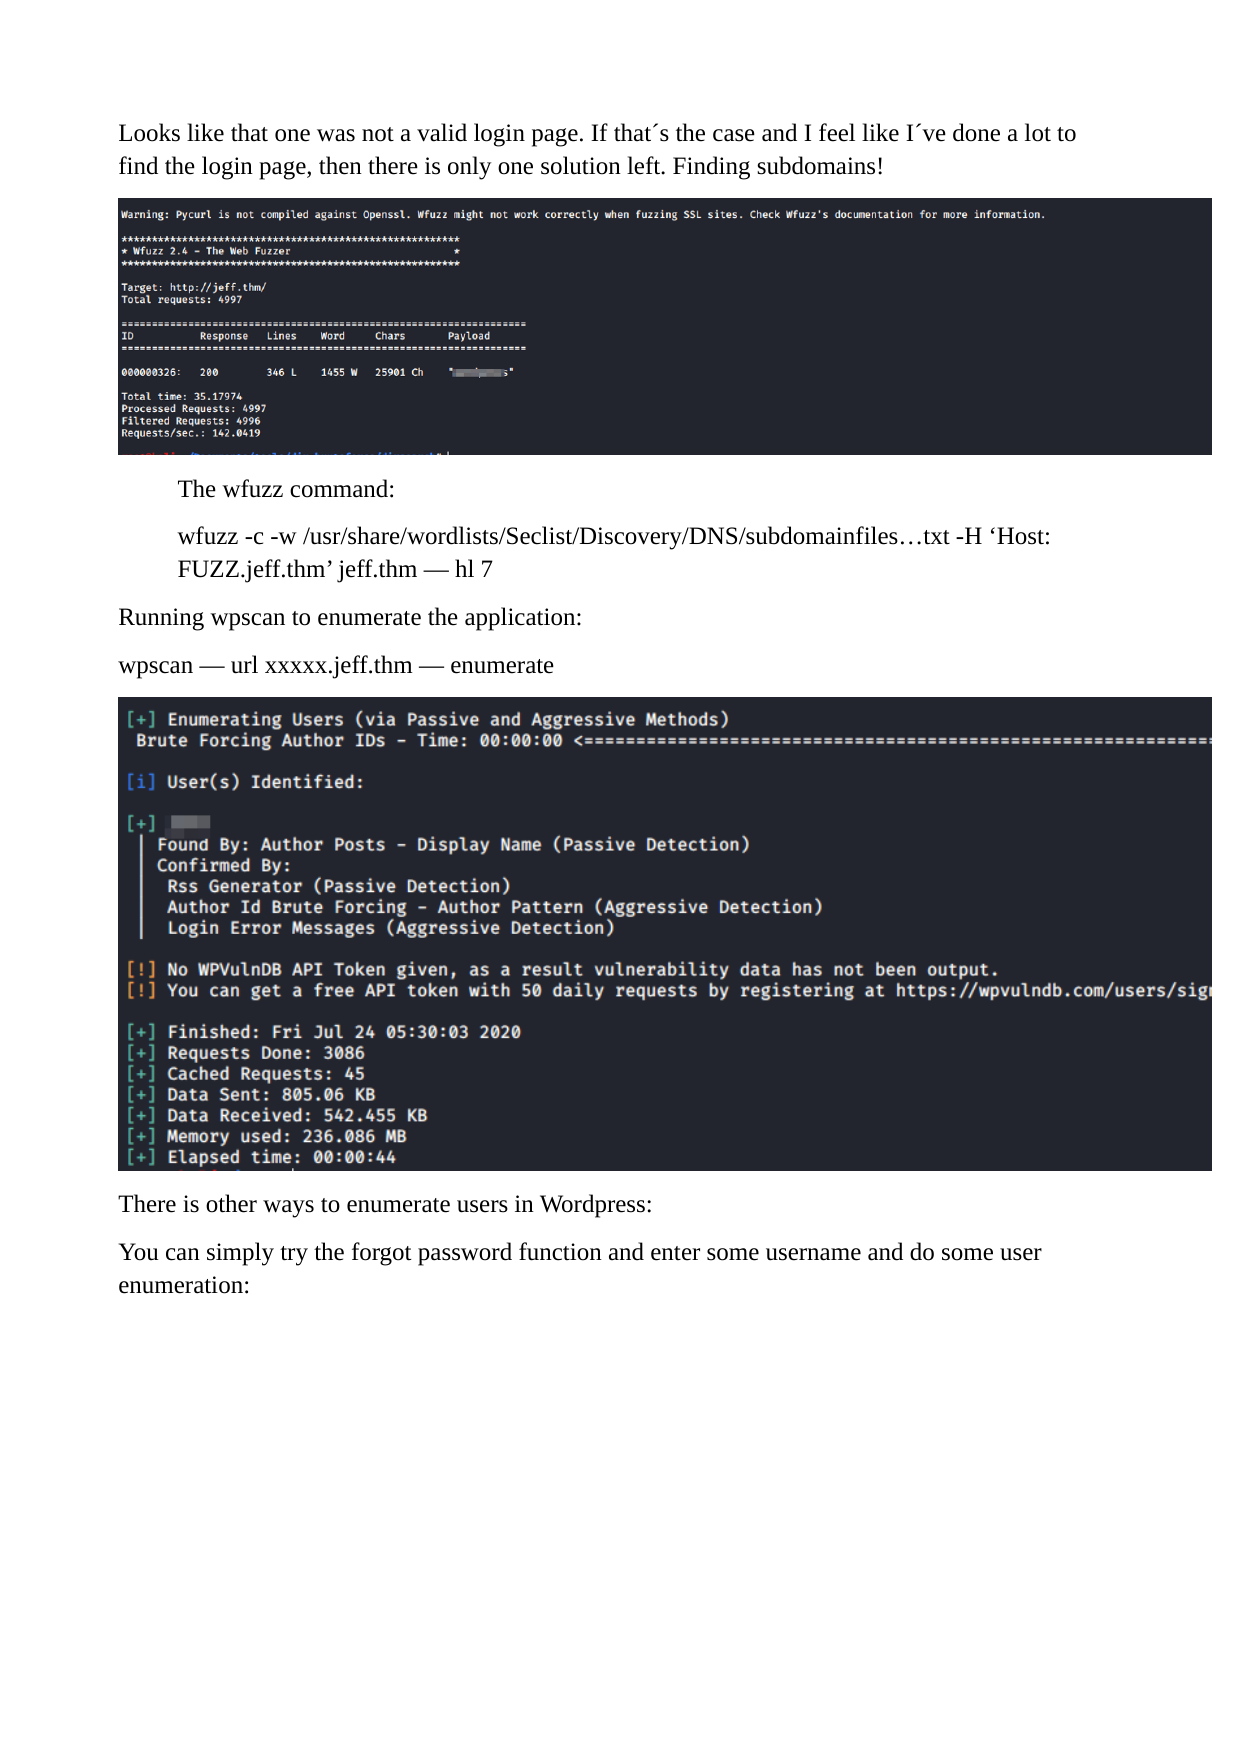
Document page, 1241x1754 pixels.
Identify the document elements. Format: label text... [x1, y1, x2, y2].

text wpscan — url xxxxx.jeff.thm — enumerate [118, 650, 1122, 678]
text The wfuzz command: [177, 474, 1063, 503]
picture [118, 198, 1212, 455]
text You can simply try the forgot password function and enter some username and do some user enumeration: [118, 1237, 1122, 1299]
text wfuzz -c -w /usr/share/wordlists/Seclist/Discovery/DNS/subdomainfiles…txt -H ‘Host: FUZZ.jeff.thm’ jeff.thm — hl 7 [177, 521, 1063, 583]
text Looks like that one was not a valid login page. If that´s the case and I feel like I´ve done a lot to find the login page, then there is only one solution left. Finding subdomains! [118, 118, 1122, 180]
text Running wpscan to enumerate the application: [118, 602, 1122, 631]
picture [118, 697, 1212, 1171]
text There is other ways to enumerate users in Wordpress: [118, 1189, 1122, 1218]
